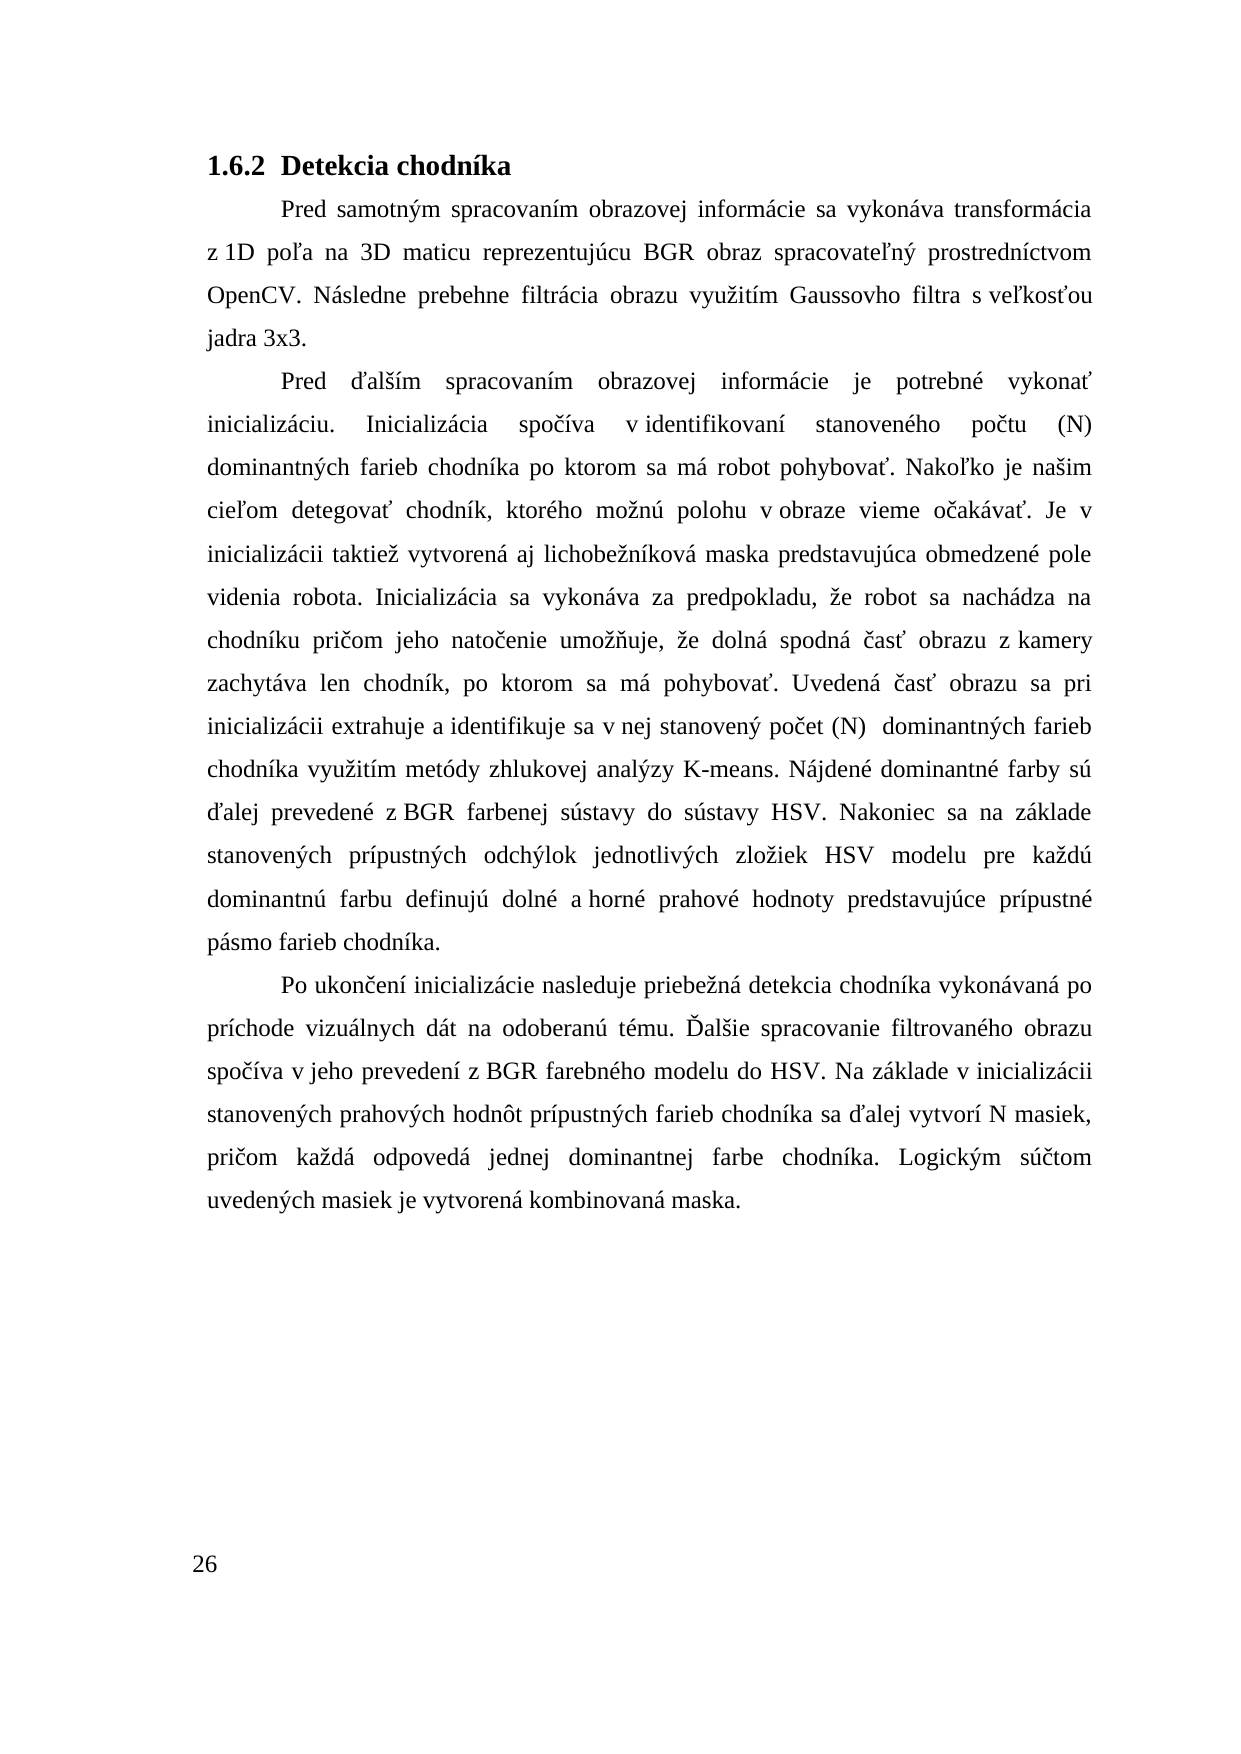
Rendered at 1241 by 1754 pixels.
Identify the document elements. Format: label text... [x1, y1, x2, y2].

text Po ukončení inicializácie nasleduje priebežná detekcia chodníka vykonávaná po príchode vizuálnych dát na odoberanú tému. Ďalšie spracovanie filtrovaného obrazu spočíva v jeho prevedení z BGR farebného modelu do HSV. Na základe v inicializácii stanovených prahových hodnôt prípustných farieb chodníka sa ďalej vytvorí N masiek, pričom každá odpovedá jednej dominantnej farbe chodníka. Logickým súčtom uvedených masiek je vytvorená kombinovaná maska. [207, 970, 1092, 1214]
text Pred samotným spracovaním obrazovej informácie sa vykonáva transformácia z 1D poľa na 3D maticu reprezentujúcu BGR obraz spracovateľný prostredníctvom OpenCV. Následne prebehne filtrácia obrazu využitím Gaussovho filtra s veľkosťou jadra 3x3. [207, 194, 1092, 352]
text Pred ďalším spracovaním obrazovej informácie je potrebné vykonať inicializáciu. Inicializácia spočíva v identifikovaní stanoveného počtu (N) dominantných farieb chodníka po ktorom sa má robot pohybovať. Nakoľko je našim cieľom detegovať chodník, ktorého možnú polohu v obraze vieme očakávať. Je v inicializácii taktiež vytvorená aj lichobežníková maska predstavujúca obmedzené pole videnia robota. Inicializácia sa vykonáva za predpokladu, že robot sa nachádza na chodníku pričom jeho natočenie umožňuje, že dolná spodná časť obrazu z kamery zachytáva len chodník, po ktorom sa má pohybovať. Uvedená časť obrazu sa pri inicializácii extrahuje a identifikuje sa v nej stanovený počet (N) dominantných farieb chodníka využitím metódy zhlukovej analýzy K-means. Nájdené dominantné farby sú ďalej prevedené z BGR farbenej sústavy do sústavy HSV. Nakoniec sa na základe stanovených prípustných odchýlok jednotlivých zložiek HSV modelu pre každú dominantnú farbu definujú dolné a horné prahové hodnoty predstavujúce prípustné pásmo farieb chodníka. [207, 366, 1092, 956]
subtitle Detekcia chodníka [207, 148, 1092, 181]
